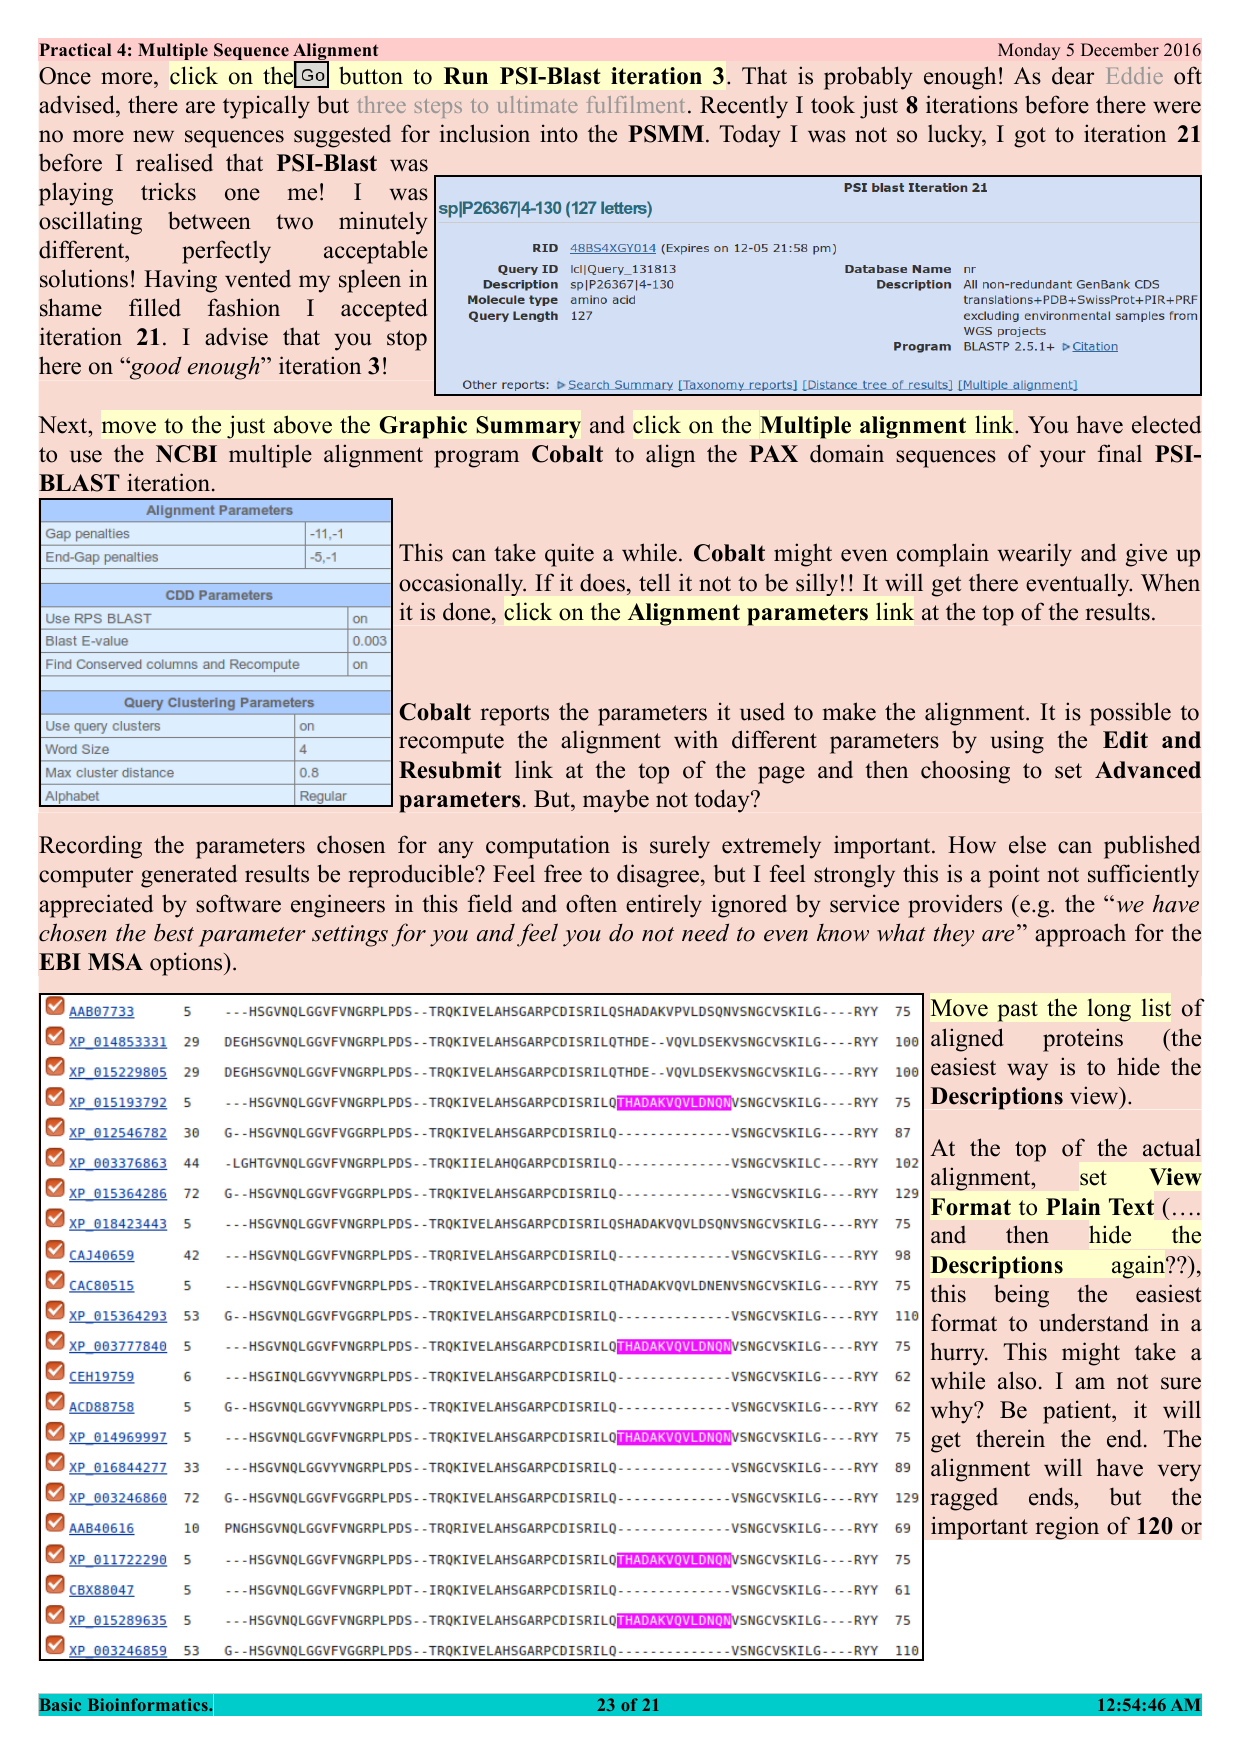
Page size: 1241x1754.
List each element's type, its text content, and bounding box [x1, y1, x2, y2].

text Once more, click on the button to Run PSI-Blast iteration 3. That is probably enough! As dear Eddie oft advised, there are typically but three steps to ultimate fulfilment. Recently I took just 8 iterations before there were no more new sequences suggested for inclusion into the PSMM. Today I was not so lucky, I got to iteration 21 before I realised that PSI-Blast was playing tricks one me! I was oscillating between two minutely different, perfectly acceptable solutions! Having vented my spleen in shame filled fashion I accepted iteration 21. I advise that you stop here on “good enough” iteration 3! [38, 61, 1202, 380]
picture [41, 995, 922, 1659]
picture [41, 500, 391, 805]
text This can take quite a while. Cobalt might even complain wearily and give up occasionally. If it does, tell it not to be silly!! It will get there eventually. When it is done, click on the Alignment parameters link at the top of the results. [393, 538, 1202, 626]
picture [296, 63, 327, 86]
text Move past the long list of aligned proteins (the easiest way is to hide the Descriptions view). [924, 993, 1202, 1109]
text Cobalt reports the parameters it used to make the alignment. It is possible to recompute the alignment with different parameters by using the Edit and Resubmit link at the top of the page and then choosing to set Advanced parameters. But, maybe not today? [38, 696, 1202, 813]
picture [436, 177, 1200, 394]
text Next, move to the just above the Graphic Summary and click on the Multiple alignment link. You have elected to use the NCBI multiple alignment program Cobalt to align the PAX domain sequences of your final PSI-BLAST iteration. [38, 410, 1202, 497]
text Recording the parameters chosen for any computation is surely extremely important. How else can published computer generated results be reproducible? Feel free to disagree, but I feel strongly this is a point not sufficiently appreciated by software engineers in this field and often entirely ignored by service providers (e.g. the “we have chosen the best parameter settings for you and feel you do not need to even know what they are” approach for the EBI MSA options). [38, 830, 1202, 976]
text At the top of the actual alignment, set View Format to Plain Text (…. and then hide the Descriptions again??), this being the easiest format to understand in a hurry. This might take a while also. I am not sure why? Be patient, it will get therein the end. The alignment will have very ragged ends, but the important region of 120 or [924, 1133, 1202, 1540]
